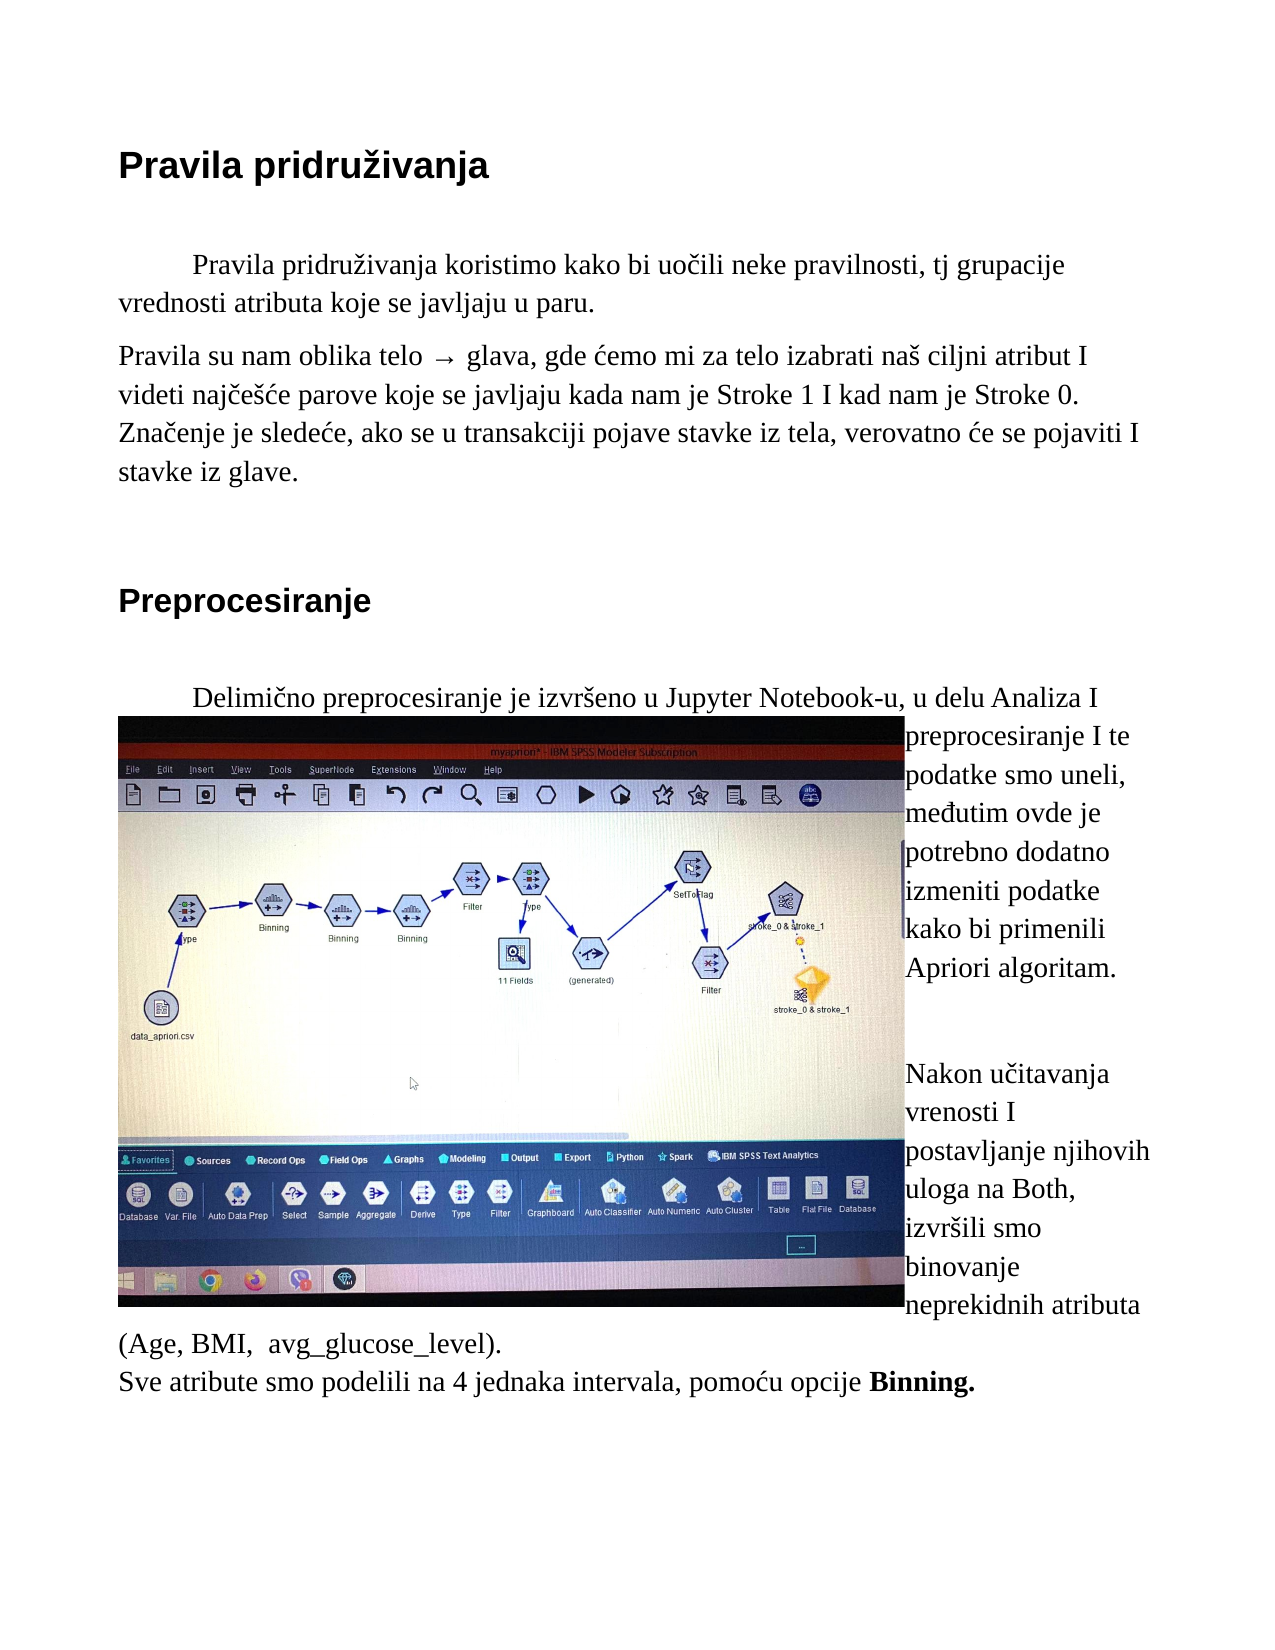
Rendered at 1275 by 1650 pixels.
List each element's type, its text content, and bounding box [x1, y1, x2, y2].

picture [118, 716, 905, 1307]
text Nakon učitavanja vrenosti I postavljanje njihovih uloga na Both, izvršili smo binovanje neprekidnih atributa (Age, BMI, avg_glucose_level). Sve atribute smo podelili na 4 jednaka intervala, pomoću opcije Binning. [118, 1056, 1157, 1398]
text Delimično preprocesiranje je izvršeno u Jupyter Notebook-u, u delu Analiza I preprocesiranje I te podatke smo uneli, međutim ovde je potrebno dodatno izmeniti podatke kako bi primenili Apriori algoritam. [118, 680, 1157, 983]
subtitle Preprocesiranje [118, 581, 1157, 620]
text Pravila pridruživanja koristimo kako bi uočili neke pravilnosti, tj grupacije vrednosti atributa koje se javljaju u paru. [118, 247, 1157, 319]
text Pravila su nam oblika telo → glava, gde ćemo mi za telo izabrati naš ciljni atribut I videti najčešće parove koje se javljaju kada nam je Stroke 1 I kad nam je Stroke 0. Značenje je sledeće, ako se u transakciji pojave stavke iz tela, verovatno će se pojaviti I stavke iz glave. [118, 338, 1157, 488]
subtitle Pravila pridruživanja [118, 143, 1157, 187]
